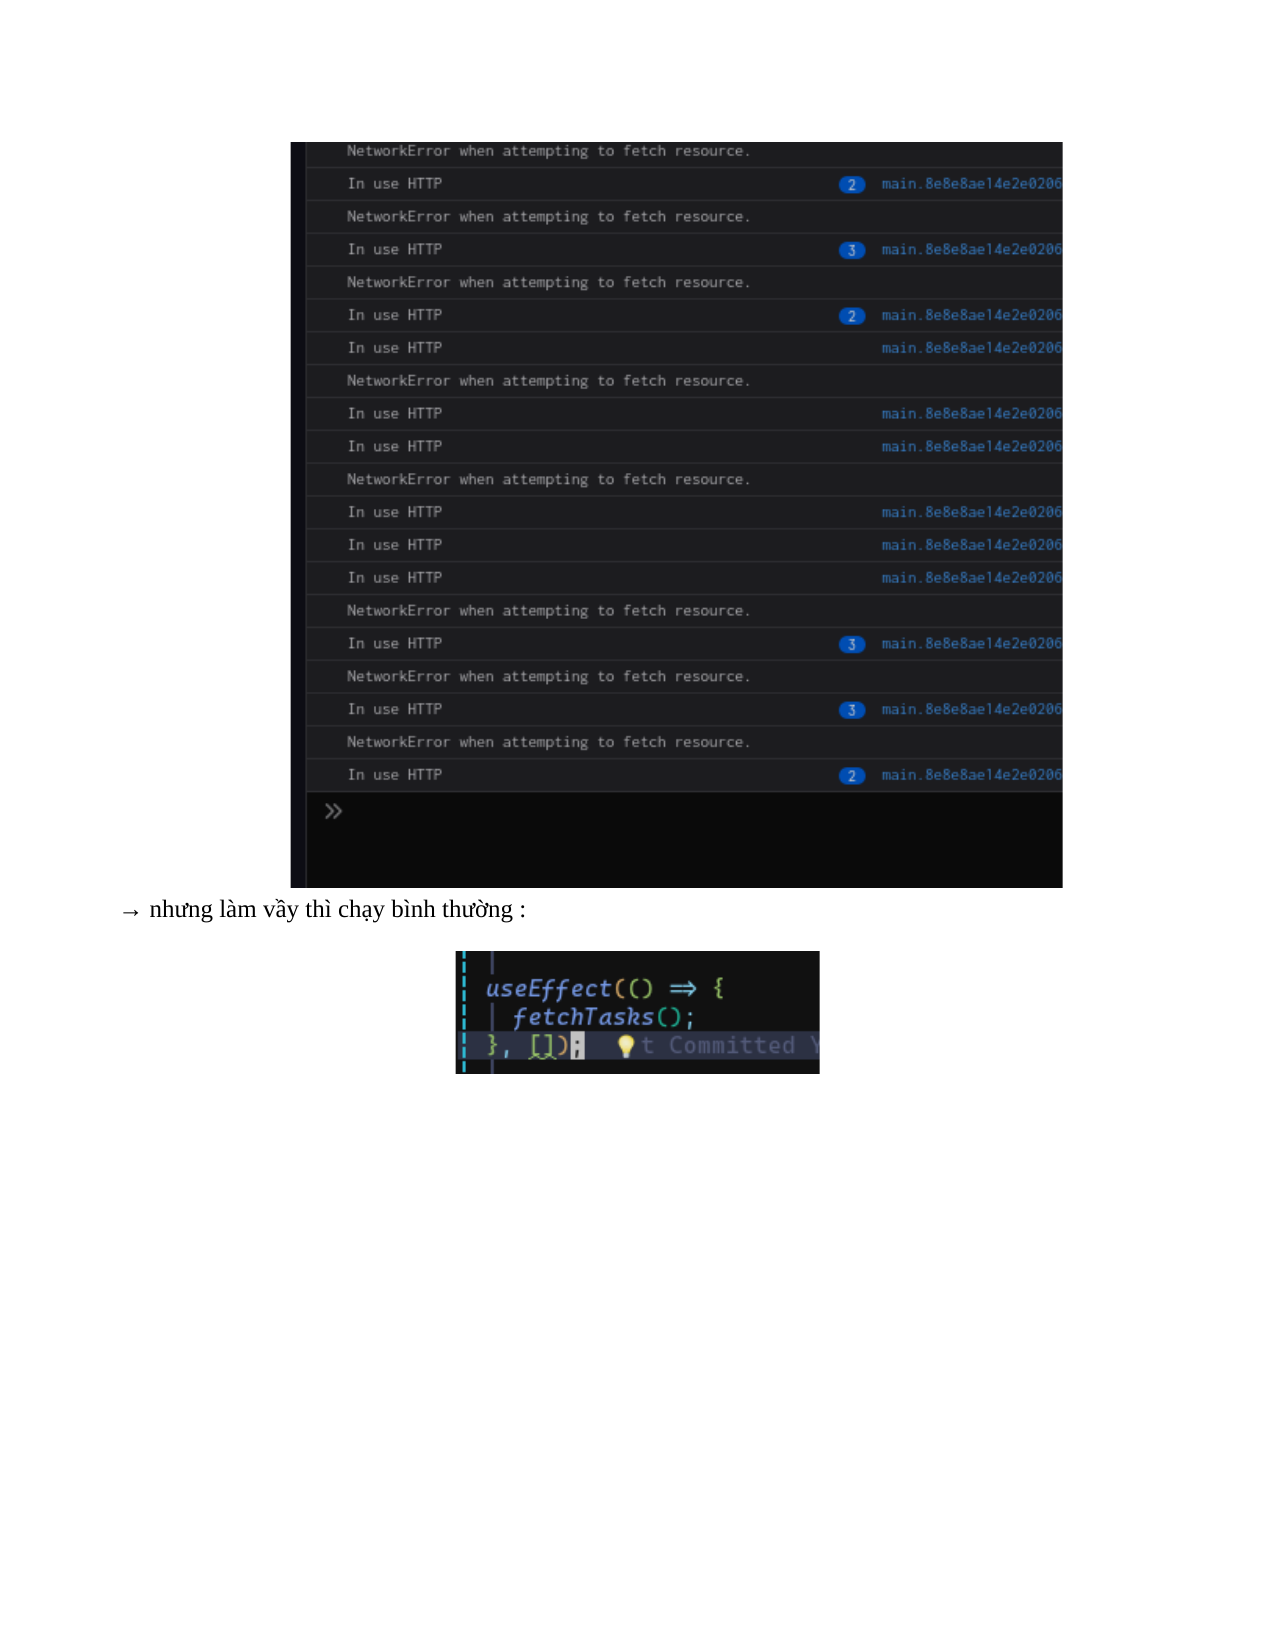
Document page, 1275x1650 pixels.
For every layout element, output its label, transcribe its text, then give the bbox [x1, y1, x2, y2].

text → nhưng làm vầy thì chạy bình thường : [118, 894, 1157, 923]
picture [290, 142, 1063, 888]
picture [455, 951, 820, 1074]
